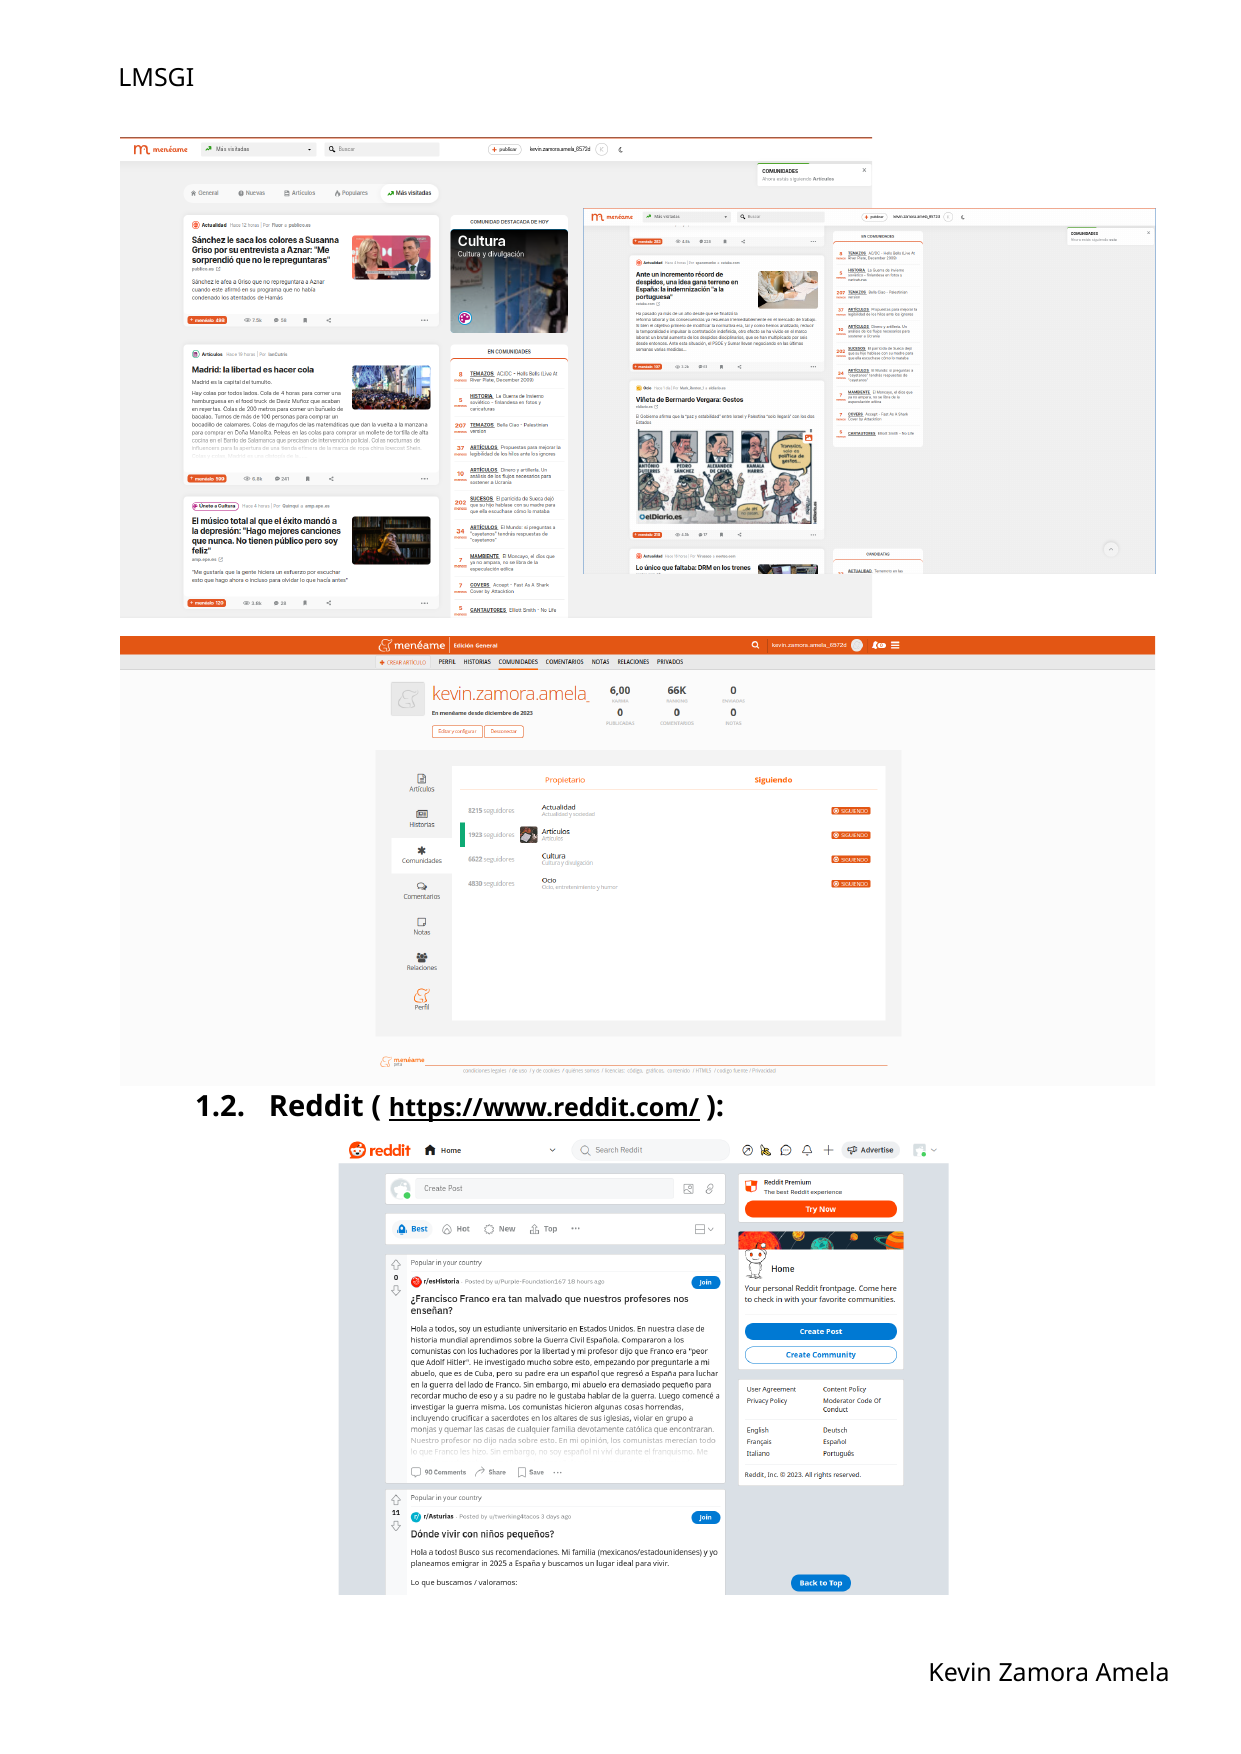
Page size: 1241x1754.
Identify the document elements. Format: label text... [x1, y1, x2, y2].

picture [338, 1137, 949, 1595]
subtitle Reddit ( https://www.reddit.com/ ): [195, 651, 1169, 1125]
picture [120, 636, 1156, 1086]
picture [120, 137, 1156, 618]
